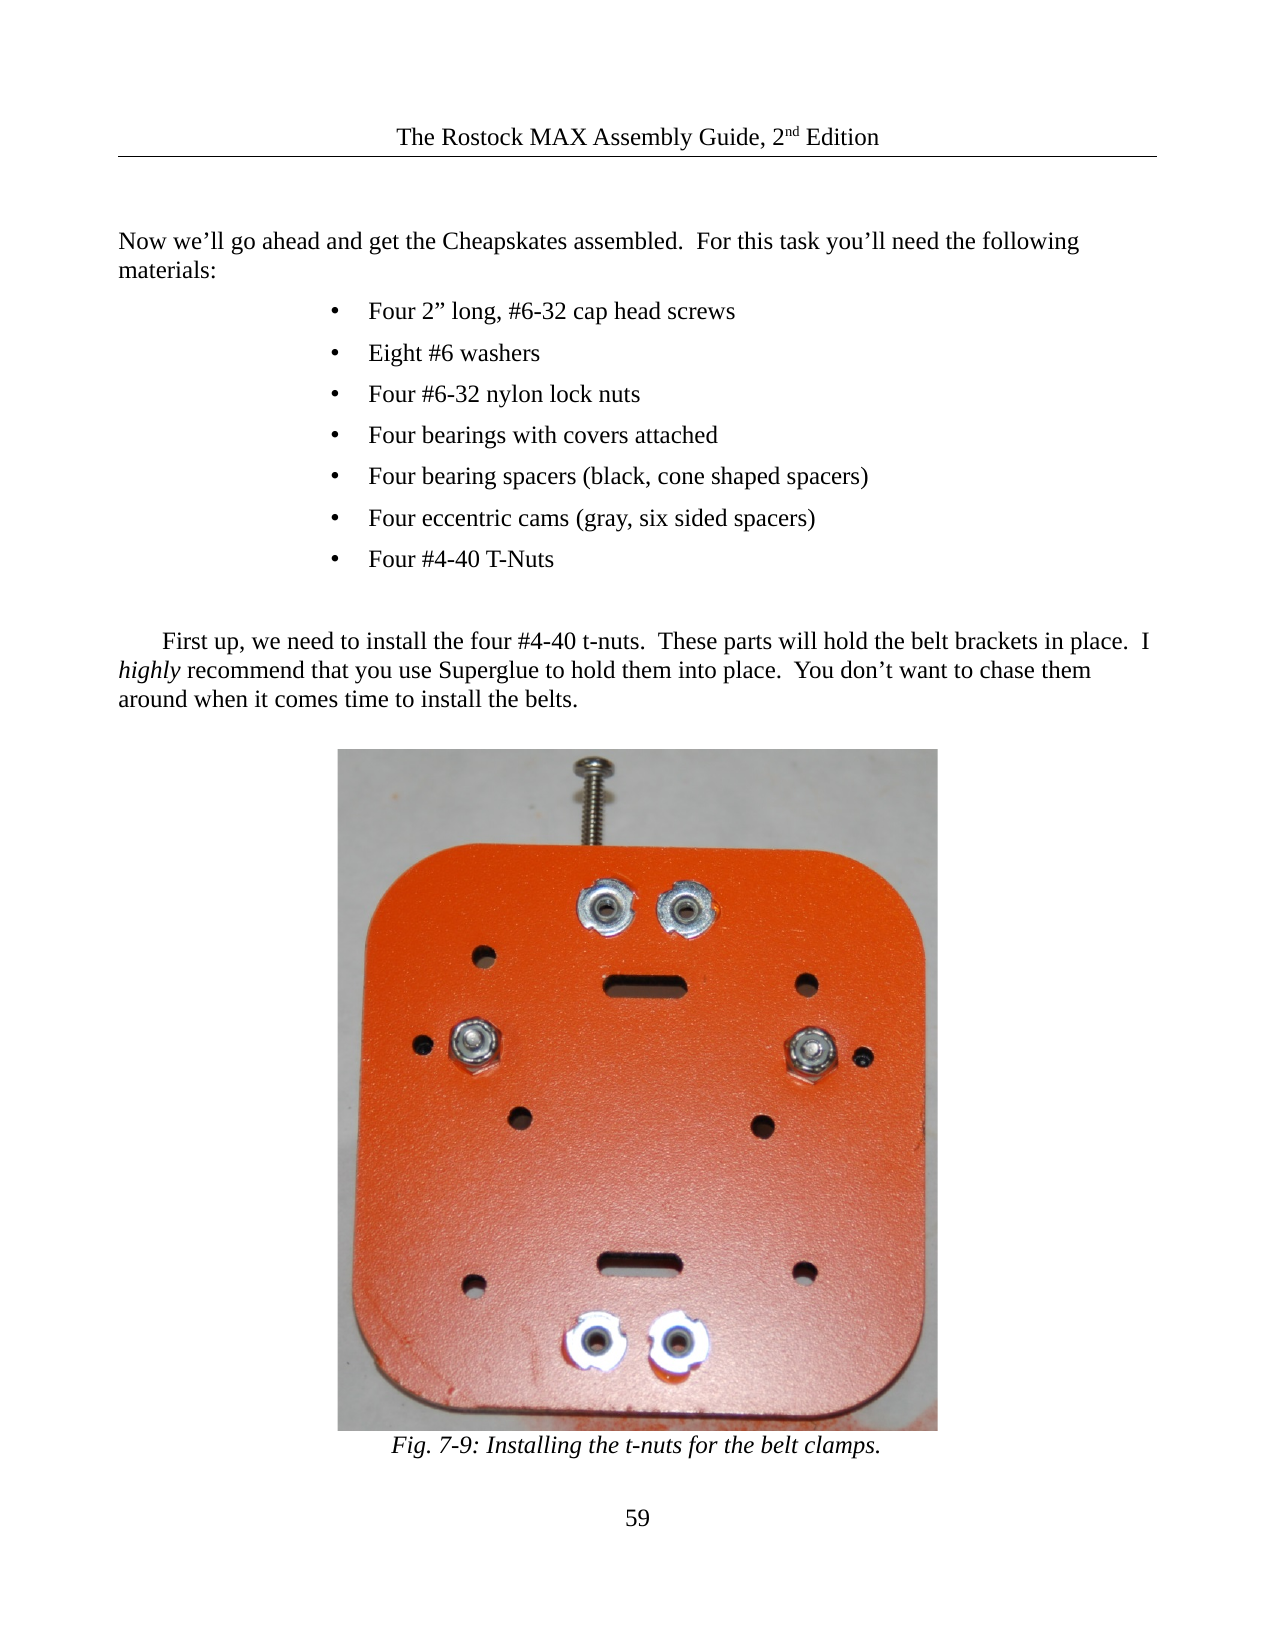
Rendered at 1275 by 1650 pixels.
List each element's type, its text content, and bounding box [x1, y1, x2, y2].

text Now we’ll go ahead and get the Cheapskates assembled. For this task you’ll need the following materials: [118, 226, 1157, 284]
list Four eccentric cams (gray, six sided spacers) [331, 503, 1157, 531]
list Four #4-40 T-Nuts [331, 544, 1157, 573]
picture [337, 749, 938, 1431]
list Four 2” long, #6-32 cap head screws [331, 296, 1157, 325]
text First up, we need to install the four #4-40 t-nuts. These parts will hold the belt brackets in place. I highly recommend that you use Superglue to hold them into place. You don’t want to chase them around when it comes time to install the belts. [118, 626, 1157, 713]
list Four bearings with covers attached [331, 420, 1157, 449]
list Eight #6 washers [331, 338, 1157, 366]
list Four bearing spacers (black, cone shaped spacers) [331, 461, 1157, 490]
text Fig. 7-9: Installing the t-nuts for the belt clamps. [337, 1431, 937, 1459]
list Four #6-32 nylon lock nuts [331, 379, 1157, 408]
